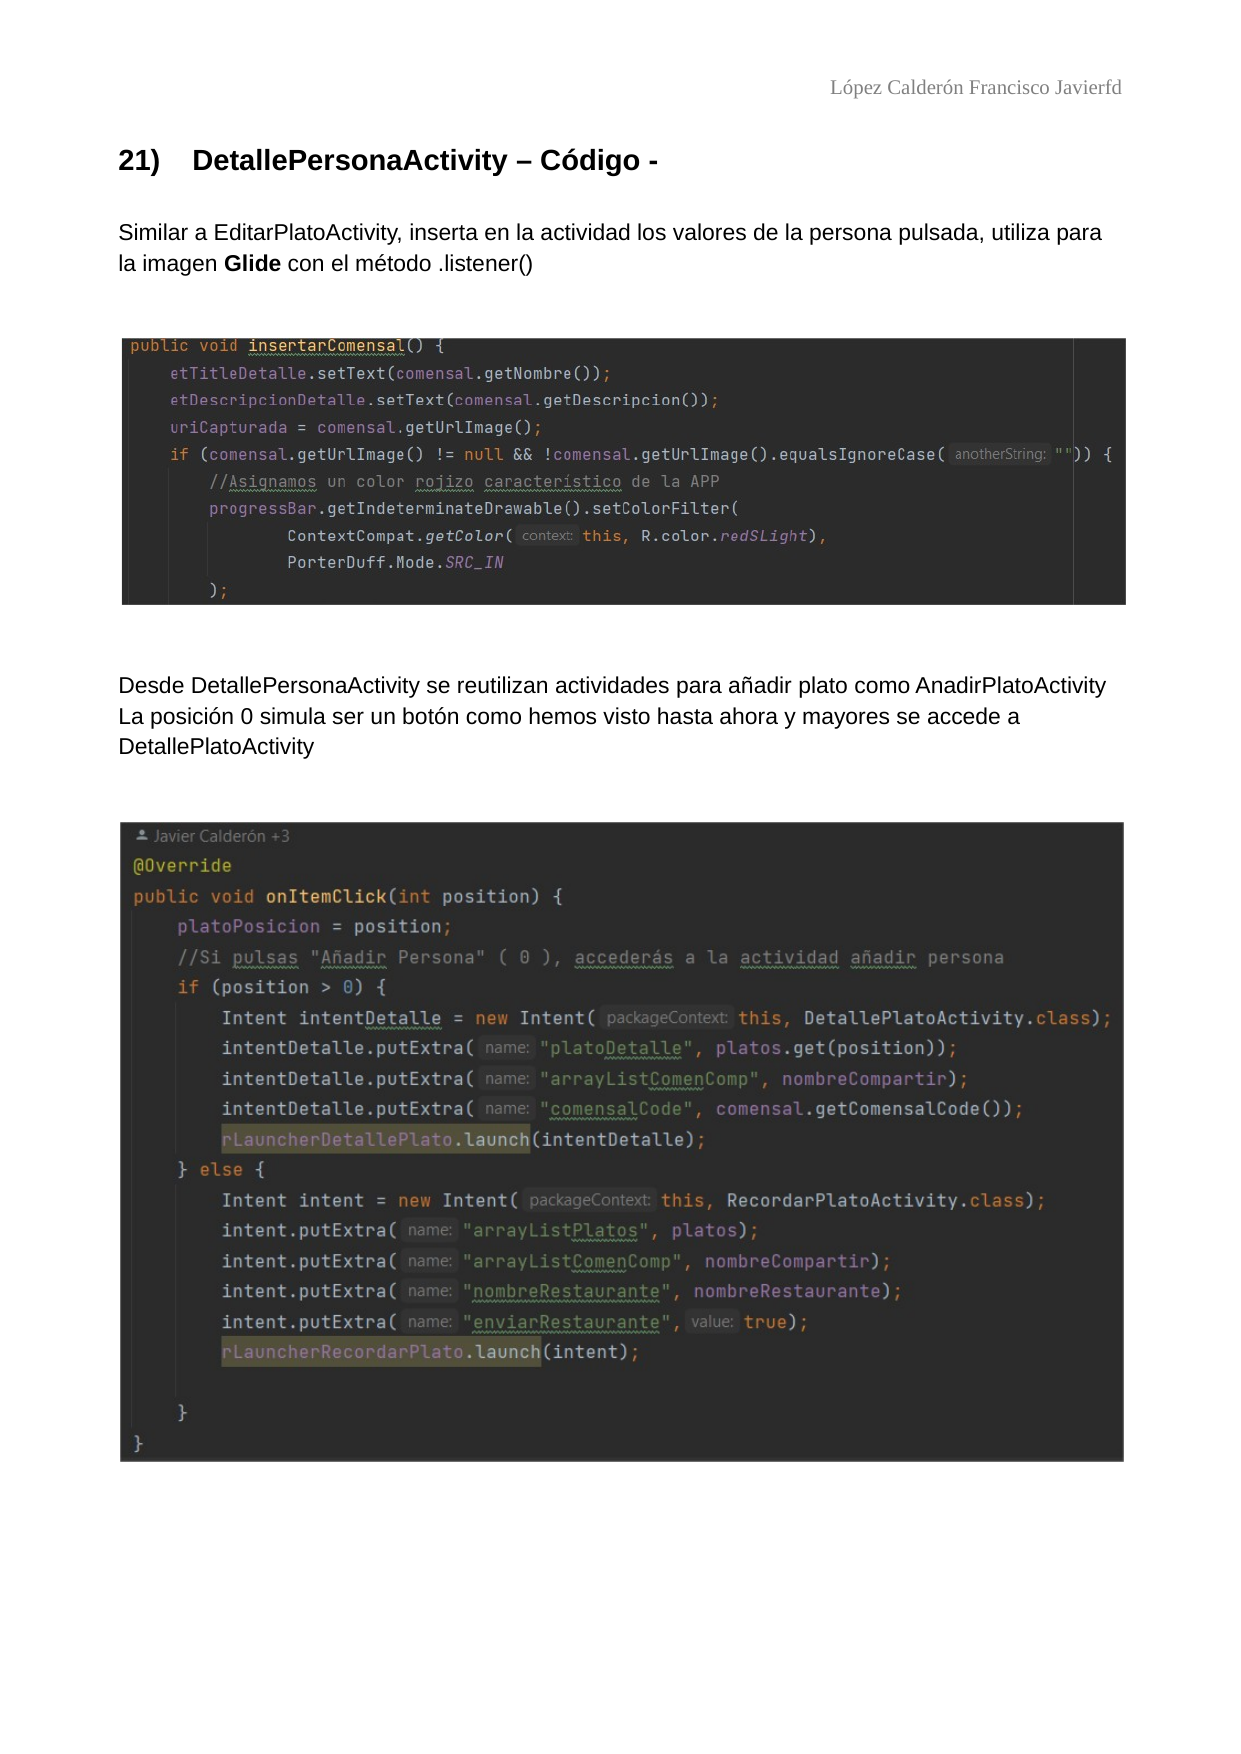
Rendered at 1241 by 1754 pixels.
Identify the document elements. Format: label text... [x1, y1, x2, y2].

picture [120, 822, 1124, 1462]
text Desde DetallePersonaActivity se reutilizan actividades para añadir plato como AnadirPlatoActivity [118, 672, 1122, 699]
text La posición 0 simula ser un botón como hemos visto hasta ahora y mayores se accede a DetallePlatoActivity [118, 703, 1122, 759]
picture [121, 338, 1126, 605]
text Similar a EditarPlatoActivity, inserta en la actividad los valores de la persona pulsada, utiliza para la imagen Glide con el método .listener() [118, 219, 1122, 276]
subtitle DetallePersonaActivity – Código - [118, 143, 1122, 177]
